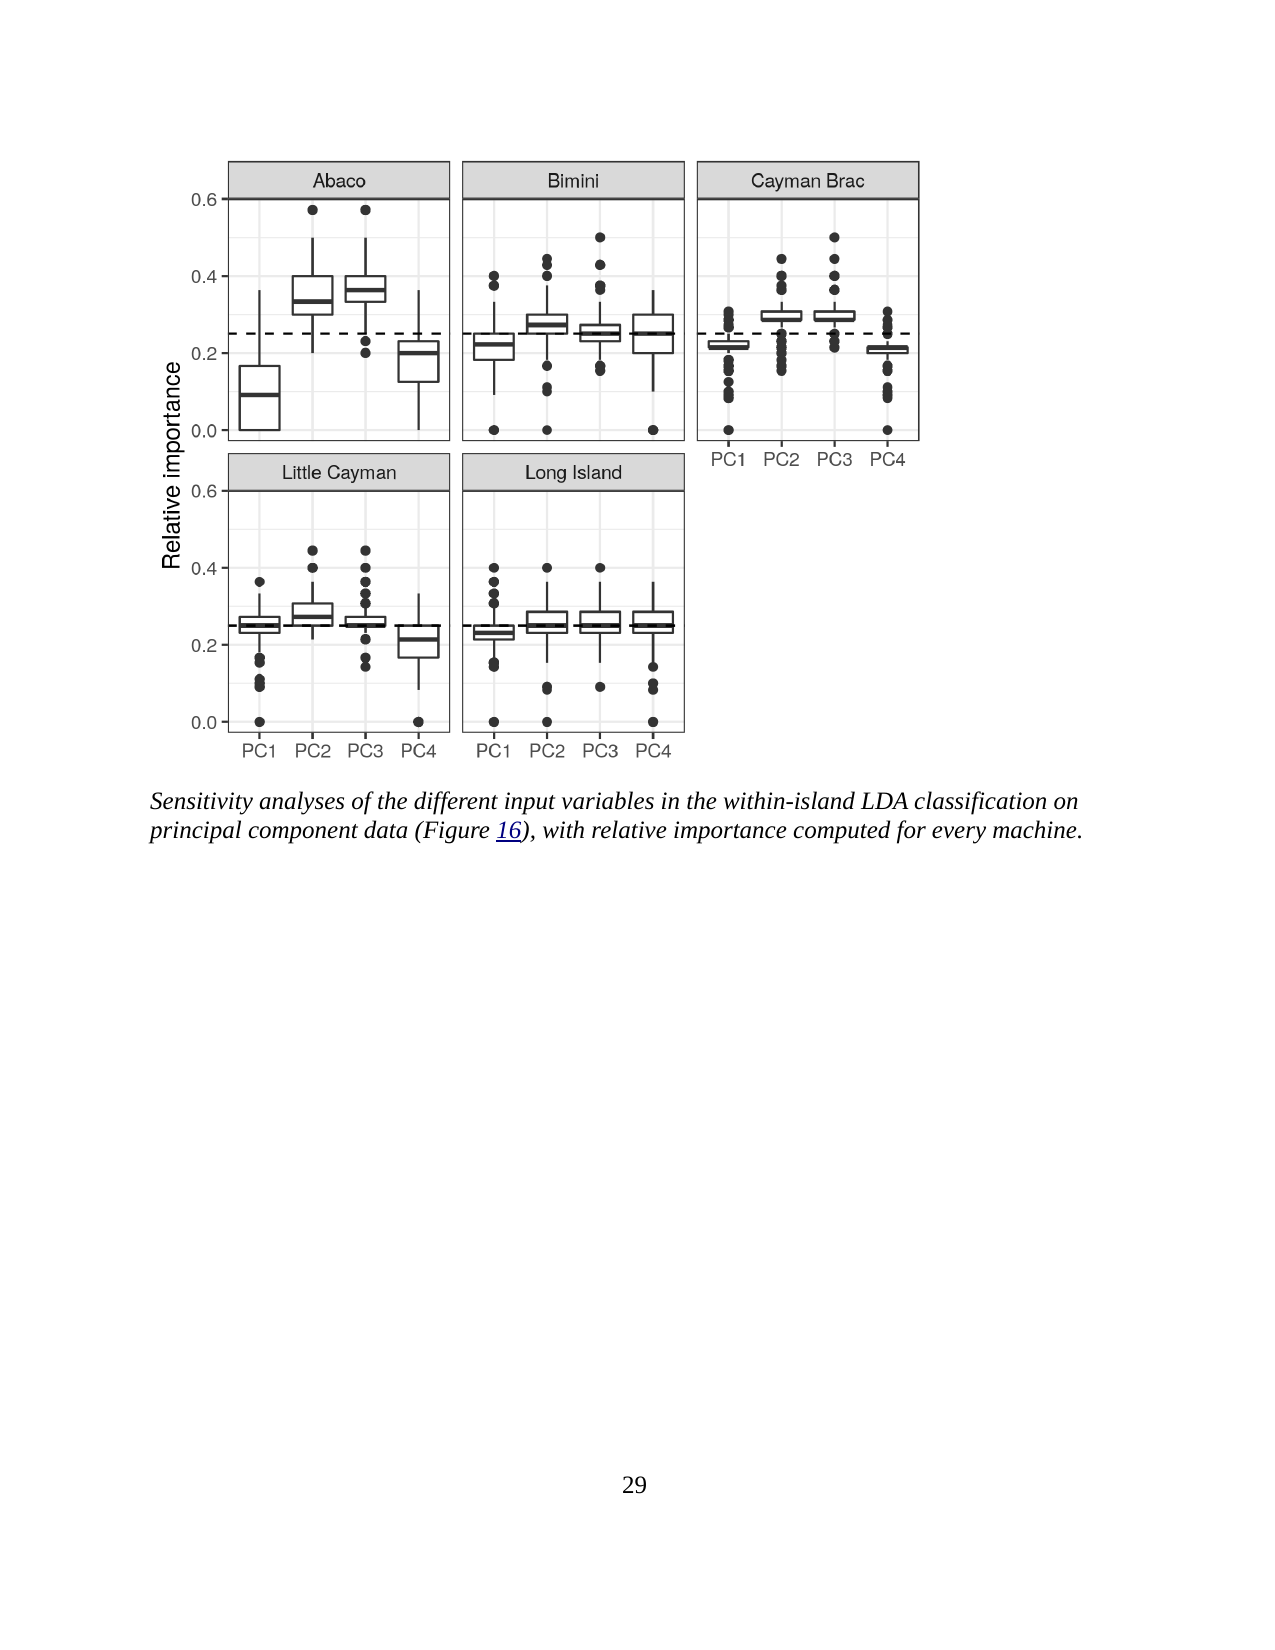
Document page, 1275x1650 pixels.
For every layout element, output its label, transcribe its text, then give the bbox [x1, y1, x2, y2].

picture [150, 150, 930, 774]
text Sensitivity analyses of the different input variables in the within-island LDA classification on principal component data (Figure 16), with relative importance computed for every machine. [150, 786, 1125, 844]
